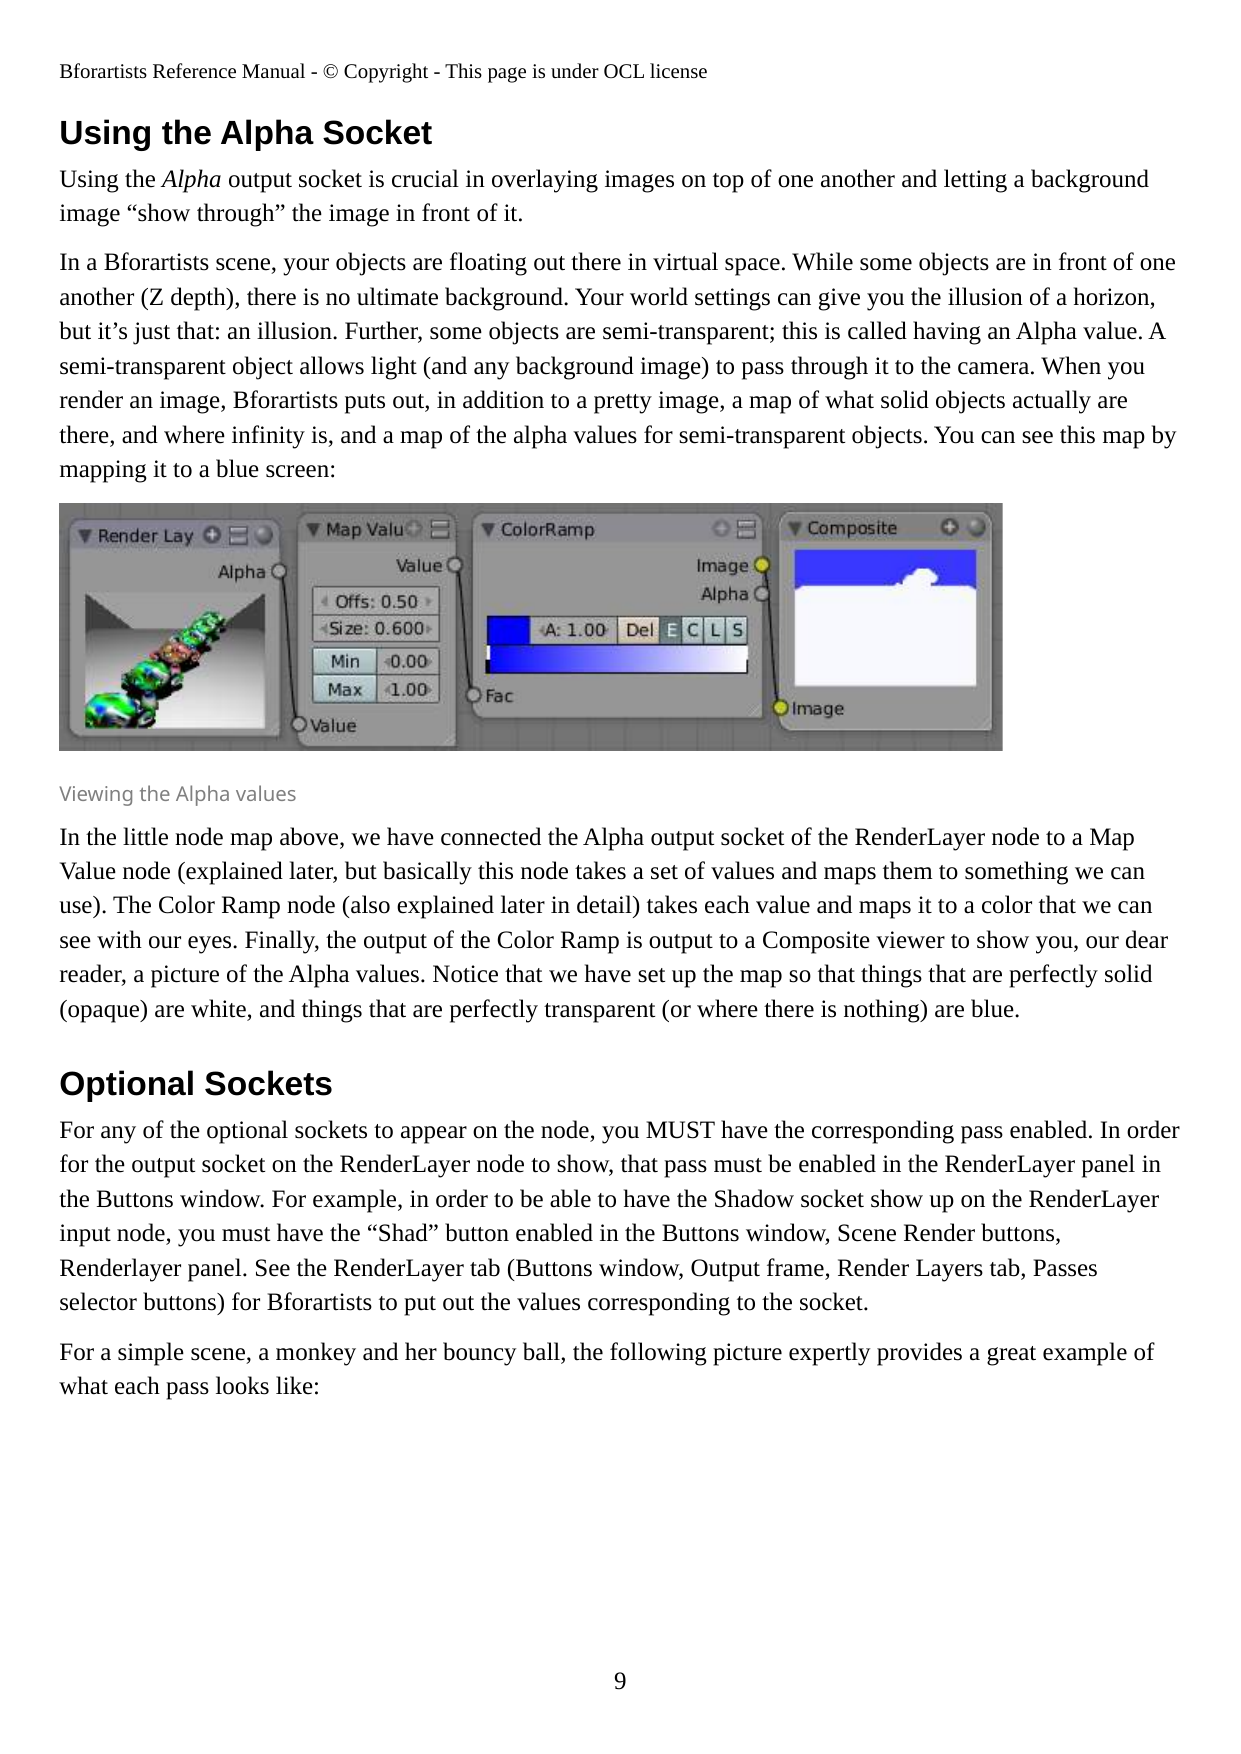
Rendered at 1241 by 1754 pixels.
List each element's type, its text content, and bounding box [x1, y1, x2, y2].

picture [59, 503, 1003, 751]
text For a simple scene, a monkey and her bouncy ball, the following picture expertly provides a great example of what each pass looks like: [59, 1337, 1181, 1400]
text For any of the optional sockets to appear on the node, you MUST have the corresponding pass enabled. In order for the output socket on the RenderLayer node to show, that pass must be enabled in the RenderLayer panel in the Buttons window. For example, in order to be able to have the Shadow socket show up on the RenderLayer input node, you must have the “Shad” button enabled in the Buttons window, Scene Render buttons, Renderlayer panel. See the RenderLayer tab (Buttons window, Output frame, Render Layers tab, Passes selector buttons) for Bforartists to put out the values corresponding to the socket. [59, 1115, 1181, 1316]
text Viewing the Alpha values [59, 776, 1181, 807]
text In a Bforartists scene, your objects are floating out there in virtual space. While some objects are in front of one another (Z depth), there is no ultimate background. Your world settings can give you the illusion of a horizon, but it’s just that: an illusion. Further, some objects are semi-transparent; this is called having an Alpha value. A semi-transparent object allows light (and any background image) to pass through it to the camera. When you render an image, Bforartists puts out, in addition to a pretty image, a map of what solid objects actually are there, and where infinity is, and a map of the alpha values for semi-transparent objects. You can see this map by mapping it to a blue screen: [59, 247, 1181, 483]
subtitle Optional Sockets [59, 1064, 1181, 1103]
text Using the Alpha output socket is crucial in overlaying images on top of one another and letting a background image “show through” the image in front of it. [59, 164, 1181, 227]
text In the little node map above, we have connected the Alpha output socket of the RenderLayer node to a Map Value node (explained later, but basically this node takes a set of values and maps them to something we can use). The Color Ramp node (also explained later in detail) takes each value and maps it to a color that we can see with our eyes. Finally, the output of the Color Ramp is output to a Composite viewer to show you, our dear reader, a picture of the Alpha values. Notice that we have set up the map so that things that are perfectly solid (opaque) are white, and things that are perfectly transparent (or where there is nothing) are blue. [59, 822, 1181, 1023]
subtitle Using the Alpha Socket [59, 113, 1181, 151]
